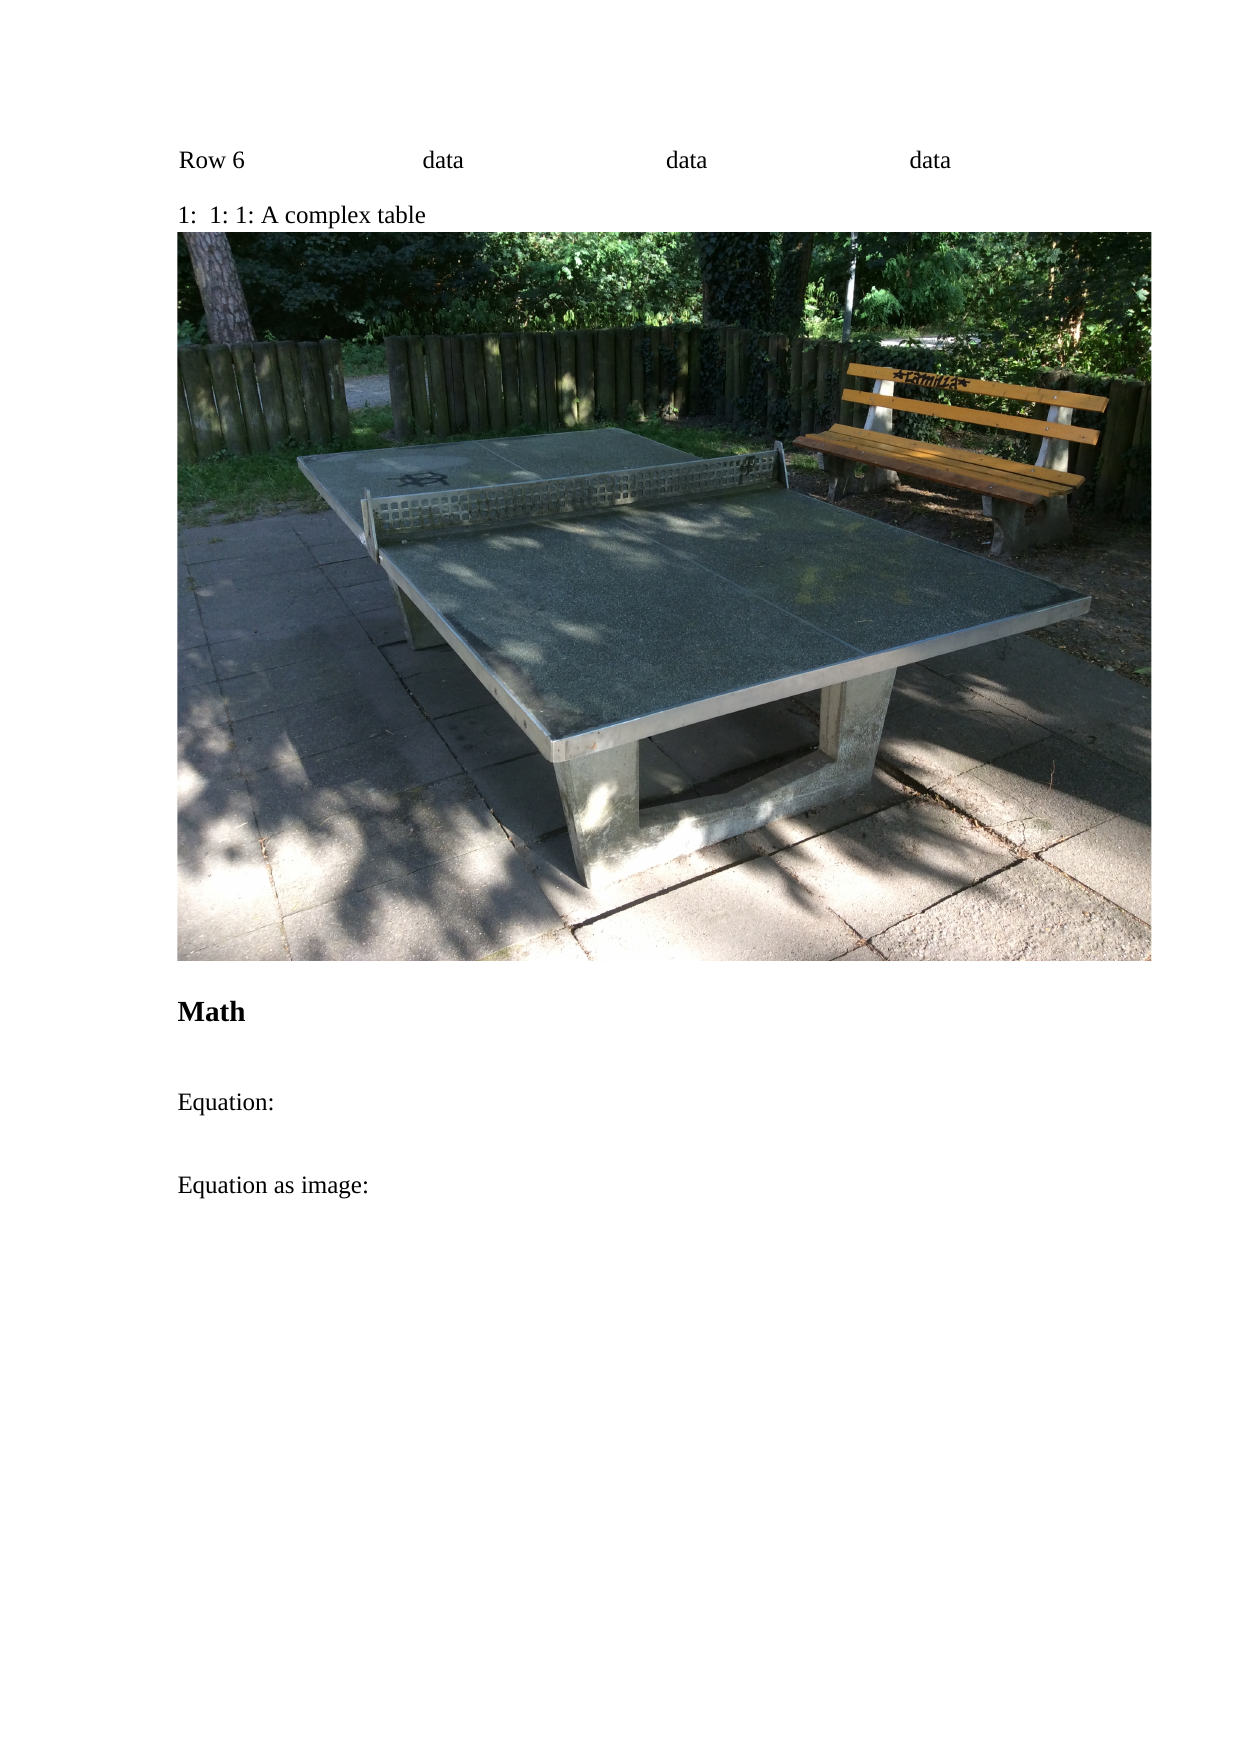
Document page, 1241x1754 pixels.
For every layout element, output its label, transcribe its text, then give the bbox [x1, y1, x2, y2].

table_cell data [421, 118, 664, 200]
table_cell Row 6 [177, 118, 421, 200]
text Equation: [177, 1087, 1152, 1115]
table_cell data [908, 118, 1152, 200]
picture [177, 232, 1152, 961]
text Equation as image: [177, 1170, 1152, 1198]
table_cell data [664, 118, 908, 200]
text Math [177, 994, 1152, 1027]
text 1: 1: 1: A complex table [177, 200, 1152, 232]
